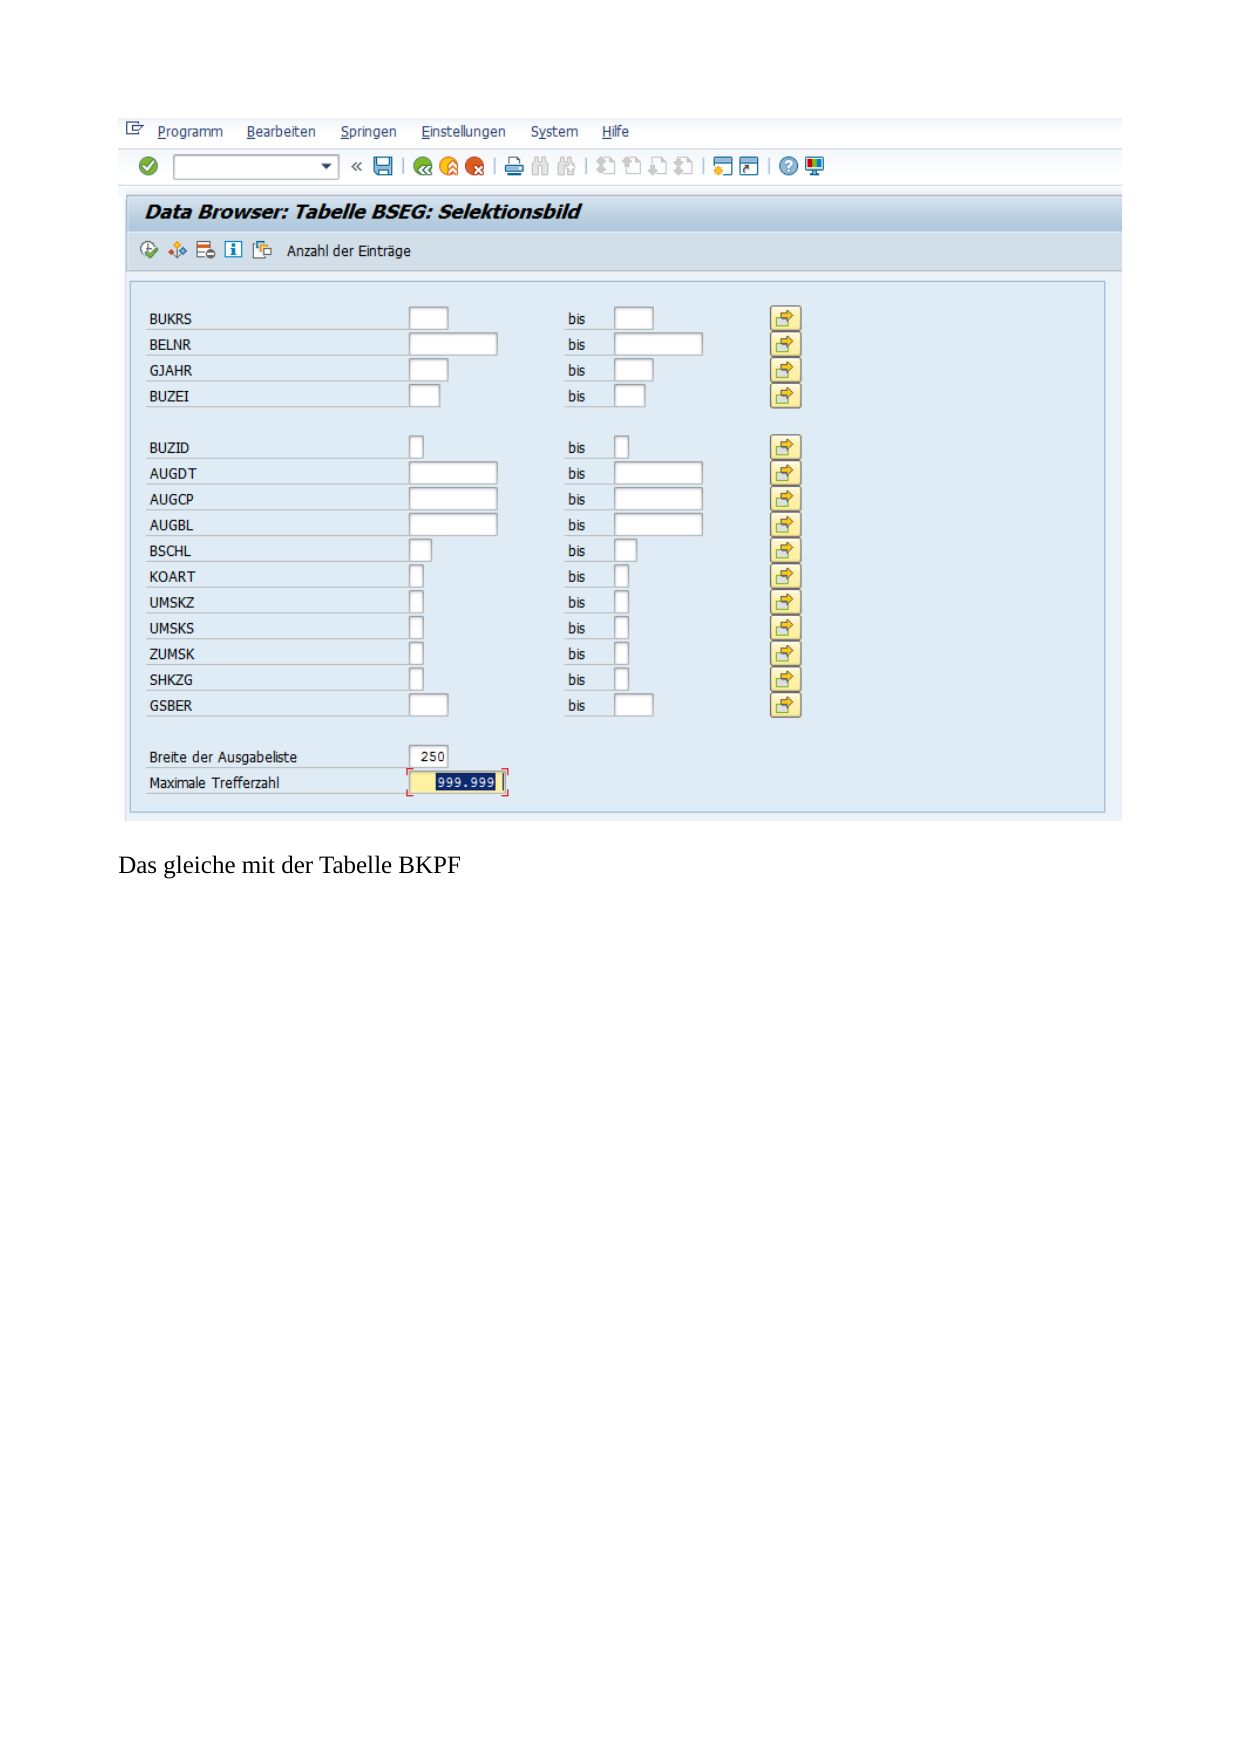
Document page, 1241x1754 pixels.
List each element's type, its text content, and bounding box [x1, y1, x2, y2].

picture [118, 118, 1123, 821]
text Das gleiche mit der Tabelle BKPF [118, 850, 1122, 878]
